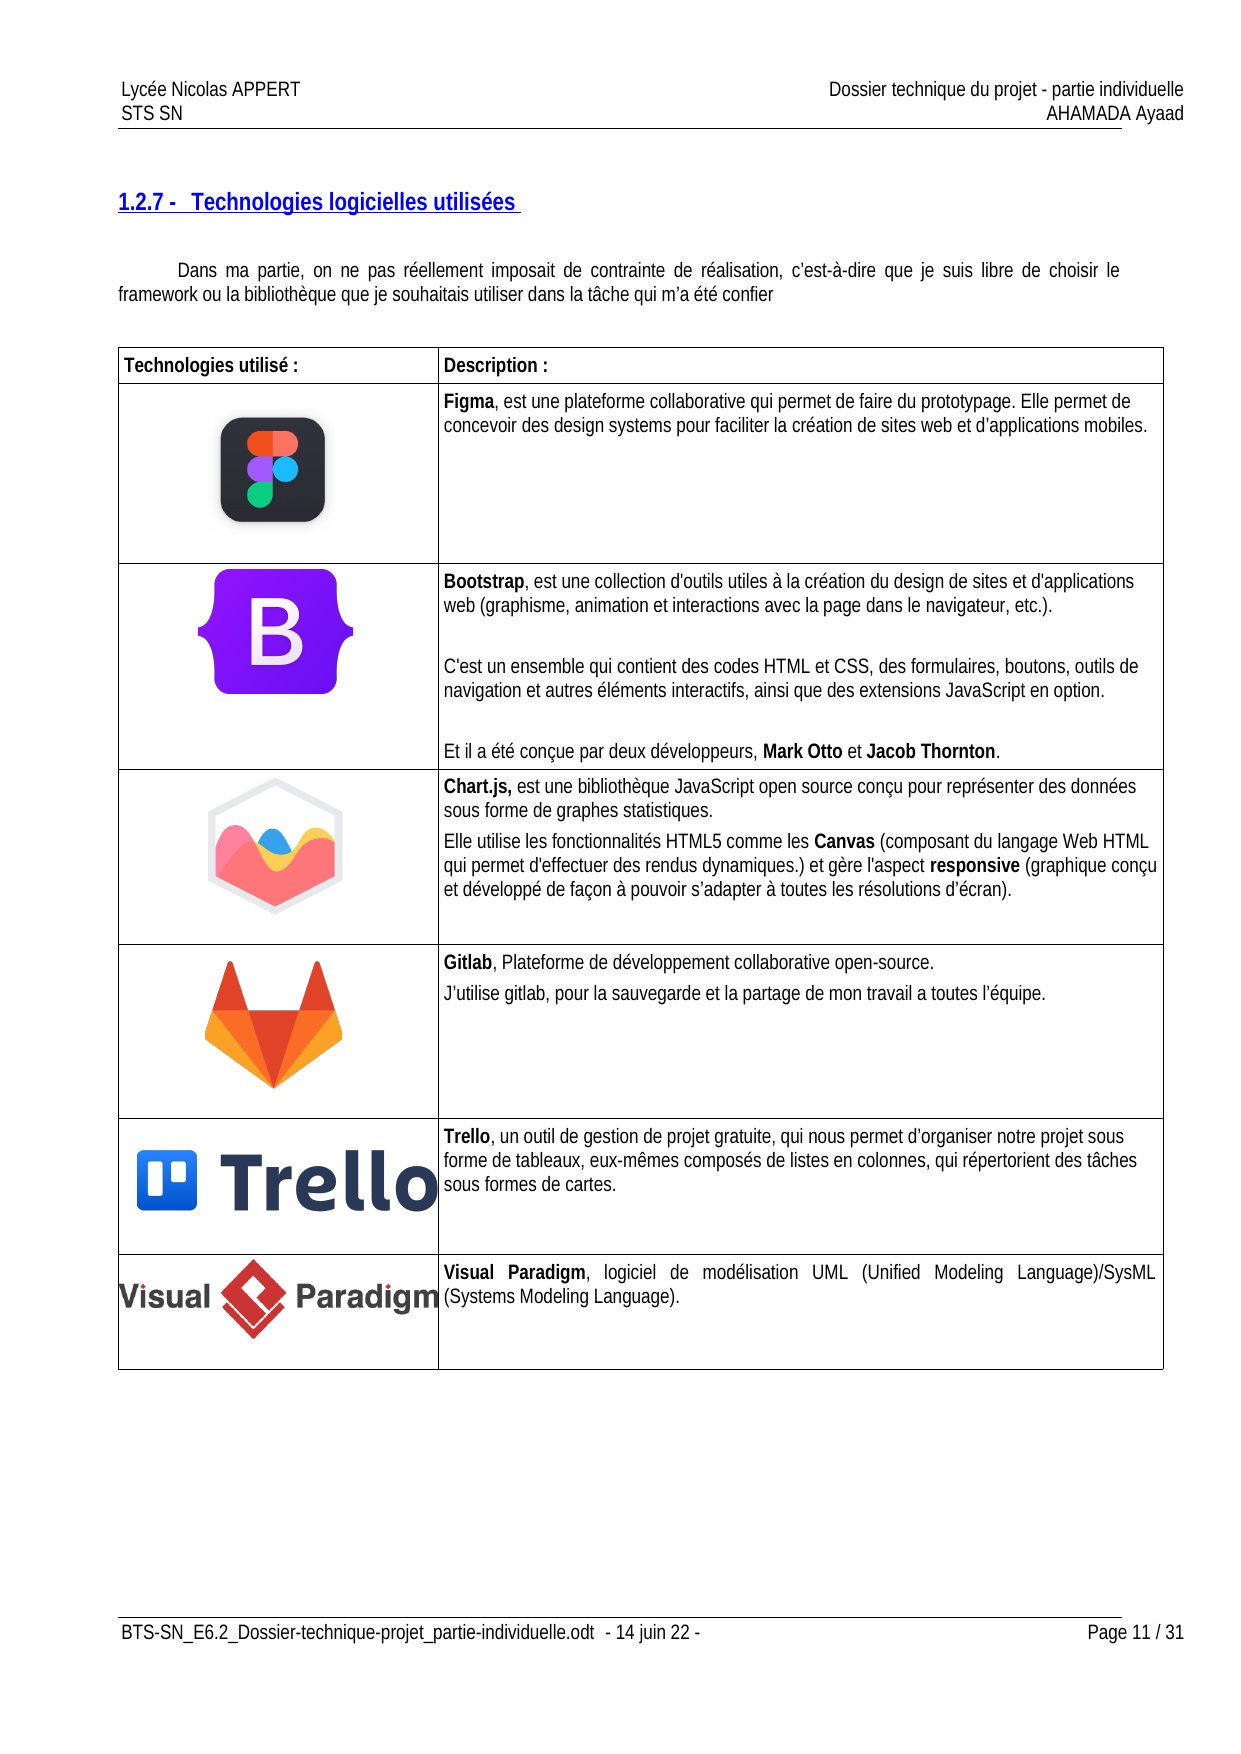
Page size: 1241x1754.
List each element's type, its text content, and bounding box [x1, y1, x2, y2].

table_cell [119, 1339, 438, 1369]
subtitle Technologies logicielles utilisées [118, 187, 1122, 216]
table_cell [119, 564, 438, 769]
table_cell Chart.js, est une bibliothèque JavaScript open source conçu pour représenter des données sous forme de graphes statistiques. Elle utilise les fonctionnalités HTML5 comme les Canvas (composant du langage Web HTML qui permet d'effectuer des rendus dynamiques.) et gère l'aspect responsive (graphique conçu et développé de façon à pouvoir s’adapter à toutes les résolutions d’écran). [439, 770, 1163, 944]
table_header Technologies utilisé : [119, 348, 438, 383]
text Dans ma partie, on ne pas réellement imposait de contrainte de réalisation, c’est-à-dire que je suis libre de choisir le framework ou la bibliothèque que je souhaitais utiliser dans la tâche qui m’a été confier [118, 257, 1122, 305]
table_header Description : [439, 348, 1163, 383]
table_cell Visual Paradigm, logiciel de modélisation UML (Unified Modeling Language)/SysML (Systems Modeling Language). [439, 1255, 1163, 1369]
picture [197, 569, 354, 694]
table_cell Figma, est une plateforme collaborative qui permet de faire du prototypage. Elle permet de concevoir des design systems pour faciliter la création de sites web et d’applications mobiles. [439, 384, 1163, 563]
picture [204, 961, 343, 1089]
table_cell [119, 770, 438, 944]
table_cell [119, 1119, 438, 1254]
picture [137, 1138, 438, 1224]
picture [208, 408, 335, 534]
table_cell [119, 945, 438, 1118]
table_cell Bootstrap, est une collection d'outils utiles à la création du design de sites et d'applications web (graphisme, animation et interactions avec la page dans le navigateur, etc.). C'est un ensemble qui contient des codes HTML et CSS, des formulaires, boutons, outils de navigation et autres éléments interactifs, ainsi que des extensions JavaScript en option. Et il a été conçue par deux développeurs, Mark Otto et Jacob Thornton. [439, 564, 1163, 769]
picture [118, 1259, 438, 1339]
table_cell [119, 384, 438, 563]
table_cell [119, 1255, 438, 1259]
table_cell Gitlab, Plateforme de développement collaborative open-source. J’utilise gitlab, pour la sauvegarde et la partage de mon travail a toutes l’équipe. [439, 945, 1163, 1118]
table_cell Trello, un outil de gestion de projet gratuite, qui nous permet d’organiser notre projet sous forme de tableaux, eux-mêmes composés de listes en colonnes, qui répertorient des tâches sous formes de cartes. [439, 1119, 1163, 1254]
